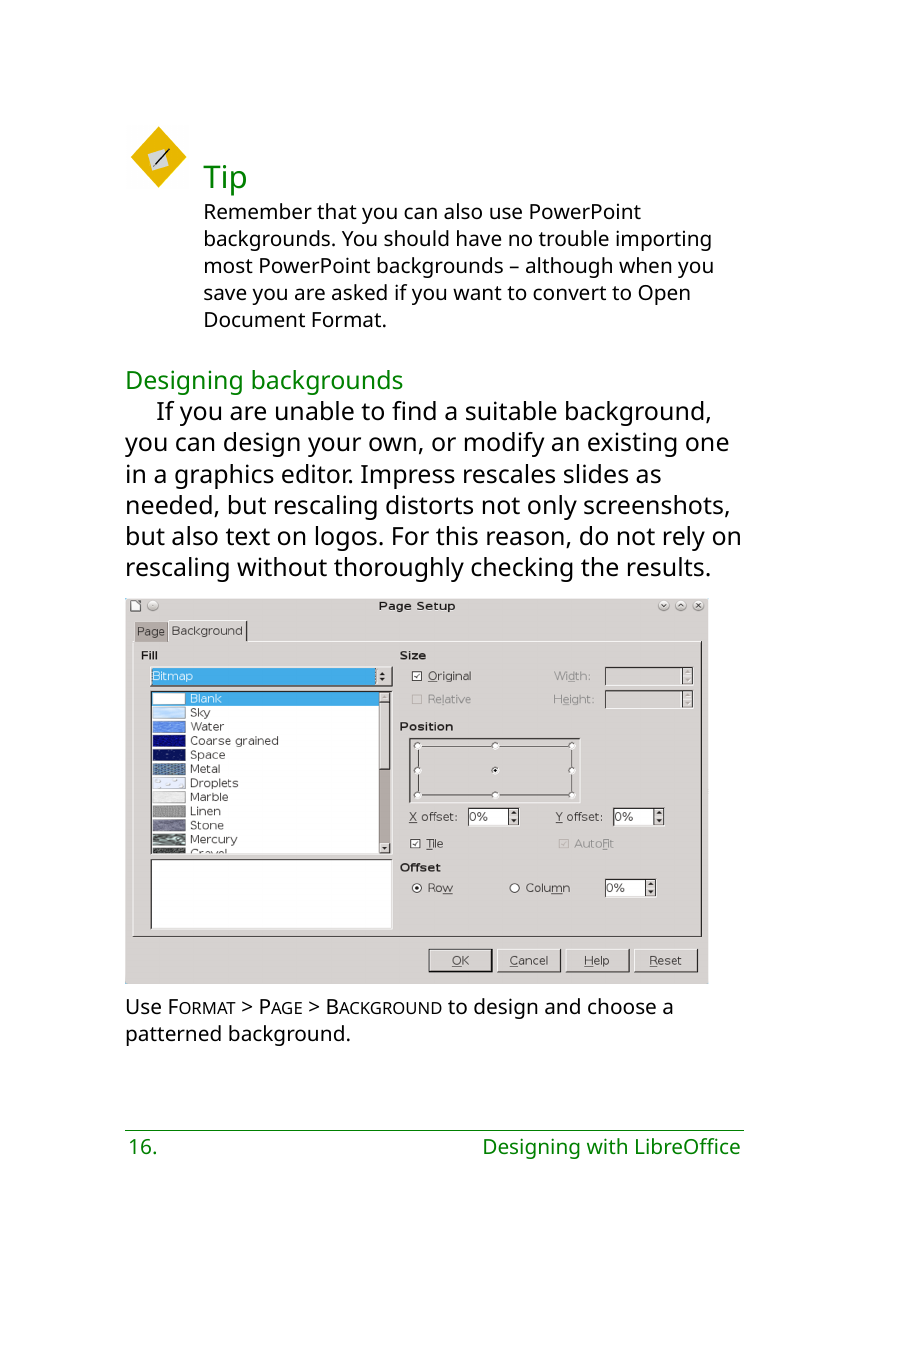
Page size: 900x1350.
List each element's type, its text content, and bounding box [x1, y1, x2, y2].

text If you are unable to find a suitable background, you can design your own, or modify an existing one in a graphics editor. Impress rescales slides as needed, but rescaling distorts not only screenshots, but also text on logos. For this reason, do not rely on rescaling without thoroughly checking the results. [125, 396, 744, 583]
table_header [125, 599, 744, 985]
text Remember that you can also use PowerPoint backgrounds. You should have no trouble importing most PowerPoint backgrounds – although when you save you are asked if you want to convert to Open Document Format. [203, 198, 744, 333]
table_cell Use Format > Page > Background to design and choose a patterned background. [125, 985, 744, 1047]
list Tip [125, 125, 744, 198]
picture [126, 125, 189, 189]
picture [125, 598, 709, 984]
subtitle Designing backgrounds [125, 364, 744, 396]
